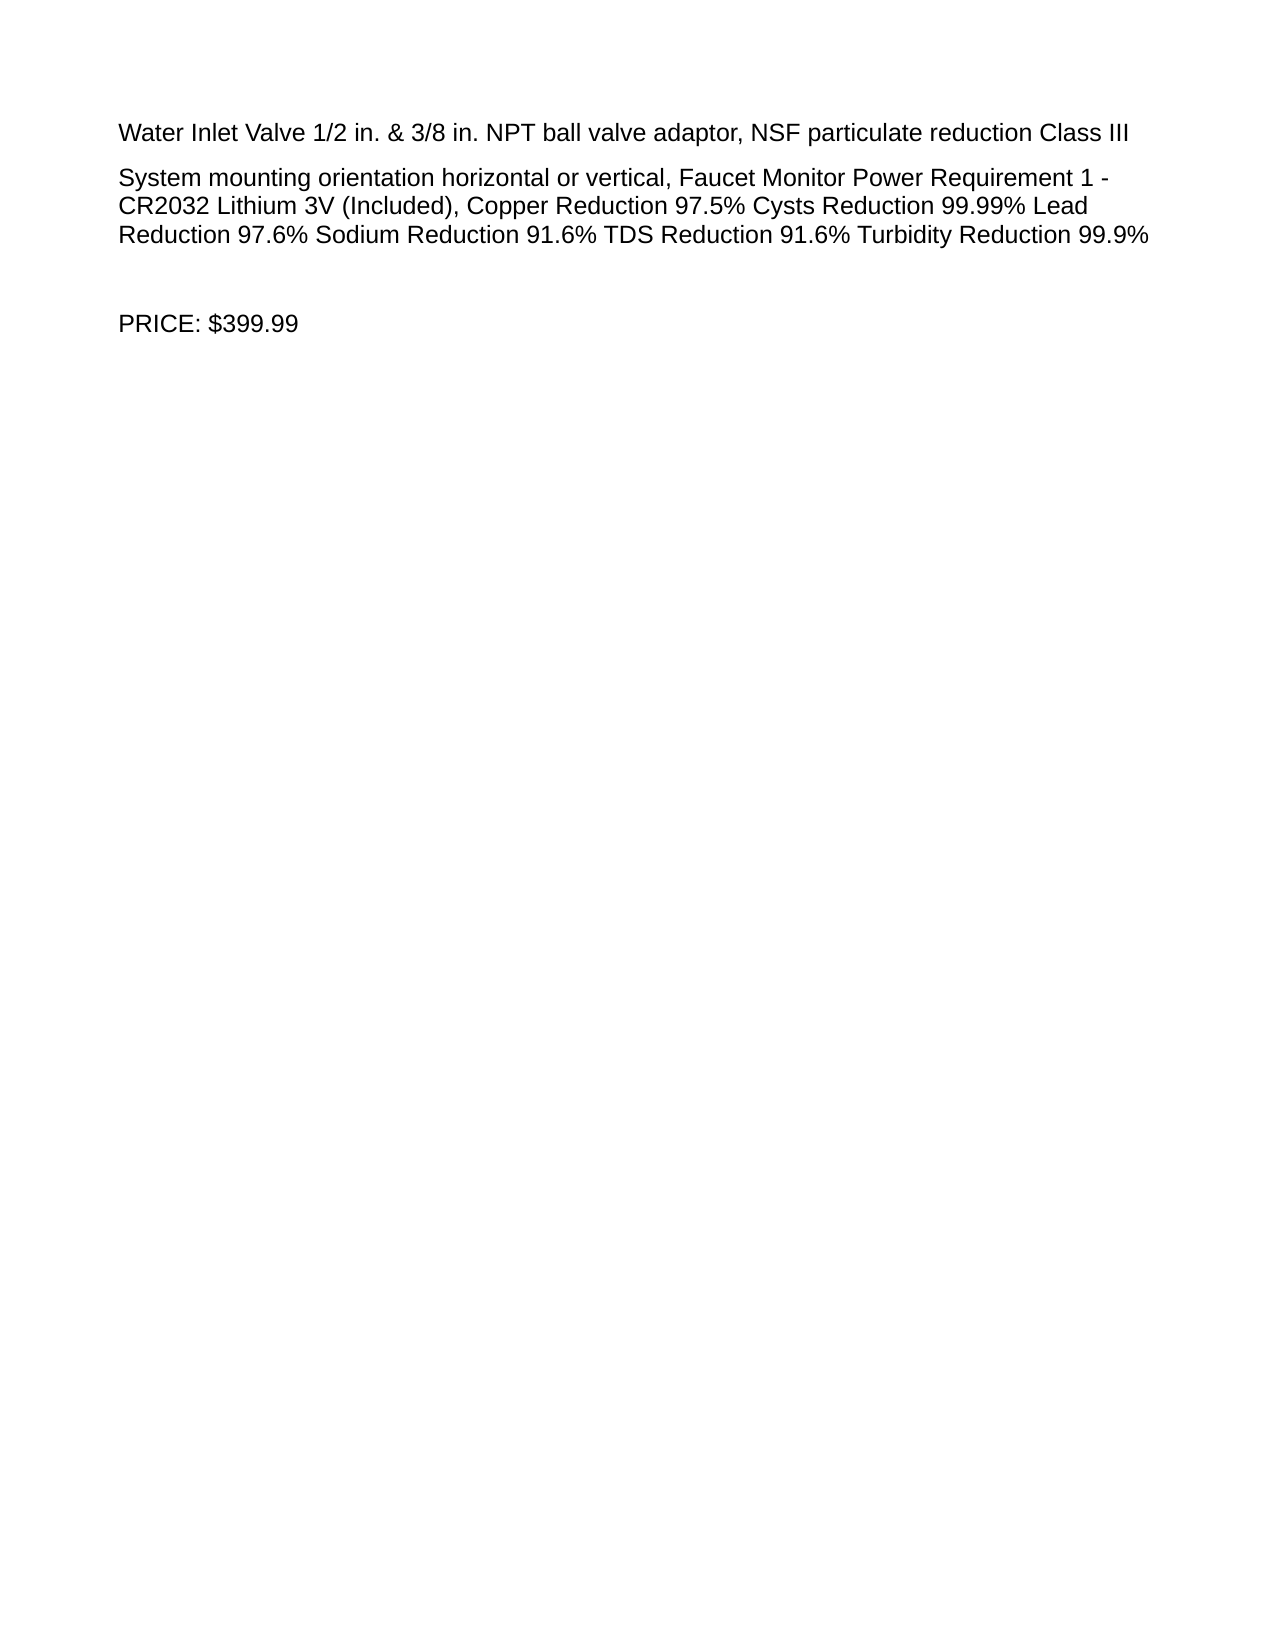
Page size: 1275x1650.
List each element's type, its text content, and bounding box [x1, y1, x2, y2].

text PRICE: $399.99 [118, 309, 1157, 337]
text Water Inlet Valve 1/2 in. & 3/8 in. NPT ball valve adaptor, NSF particulate reduction Class III [118, 118, 1157, 147]
text System mounting orientation horizontal or vertical, Faucet Monitor Power Requirement 1 - CR2032 Lithium 3V (Included), Copper Reduction 97.5% Cysts Reduction 99.99% Lead Reduction 97.6% Sodium Reduction 91.6% TDS Reduction 91.6% Turbidity Reduction 99.9% [118, 162, 1157, 249]
